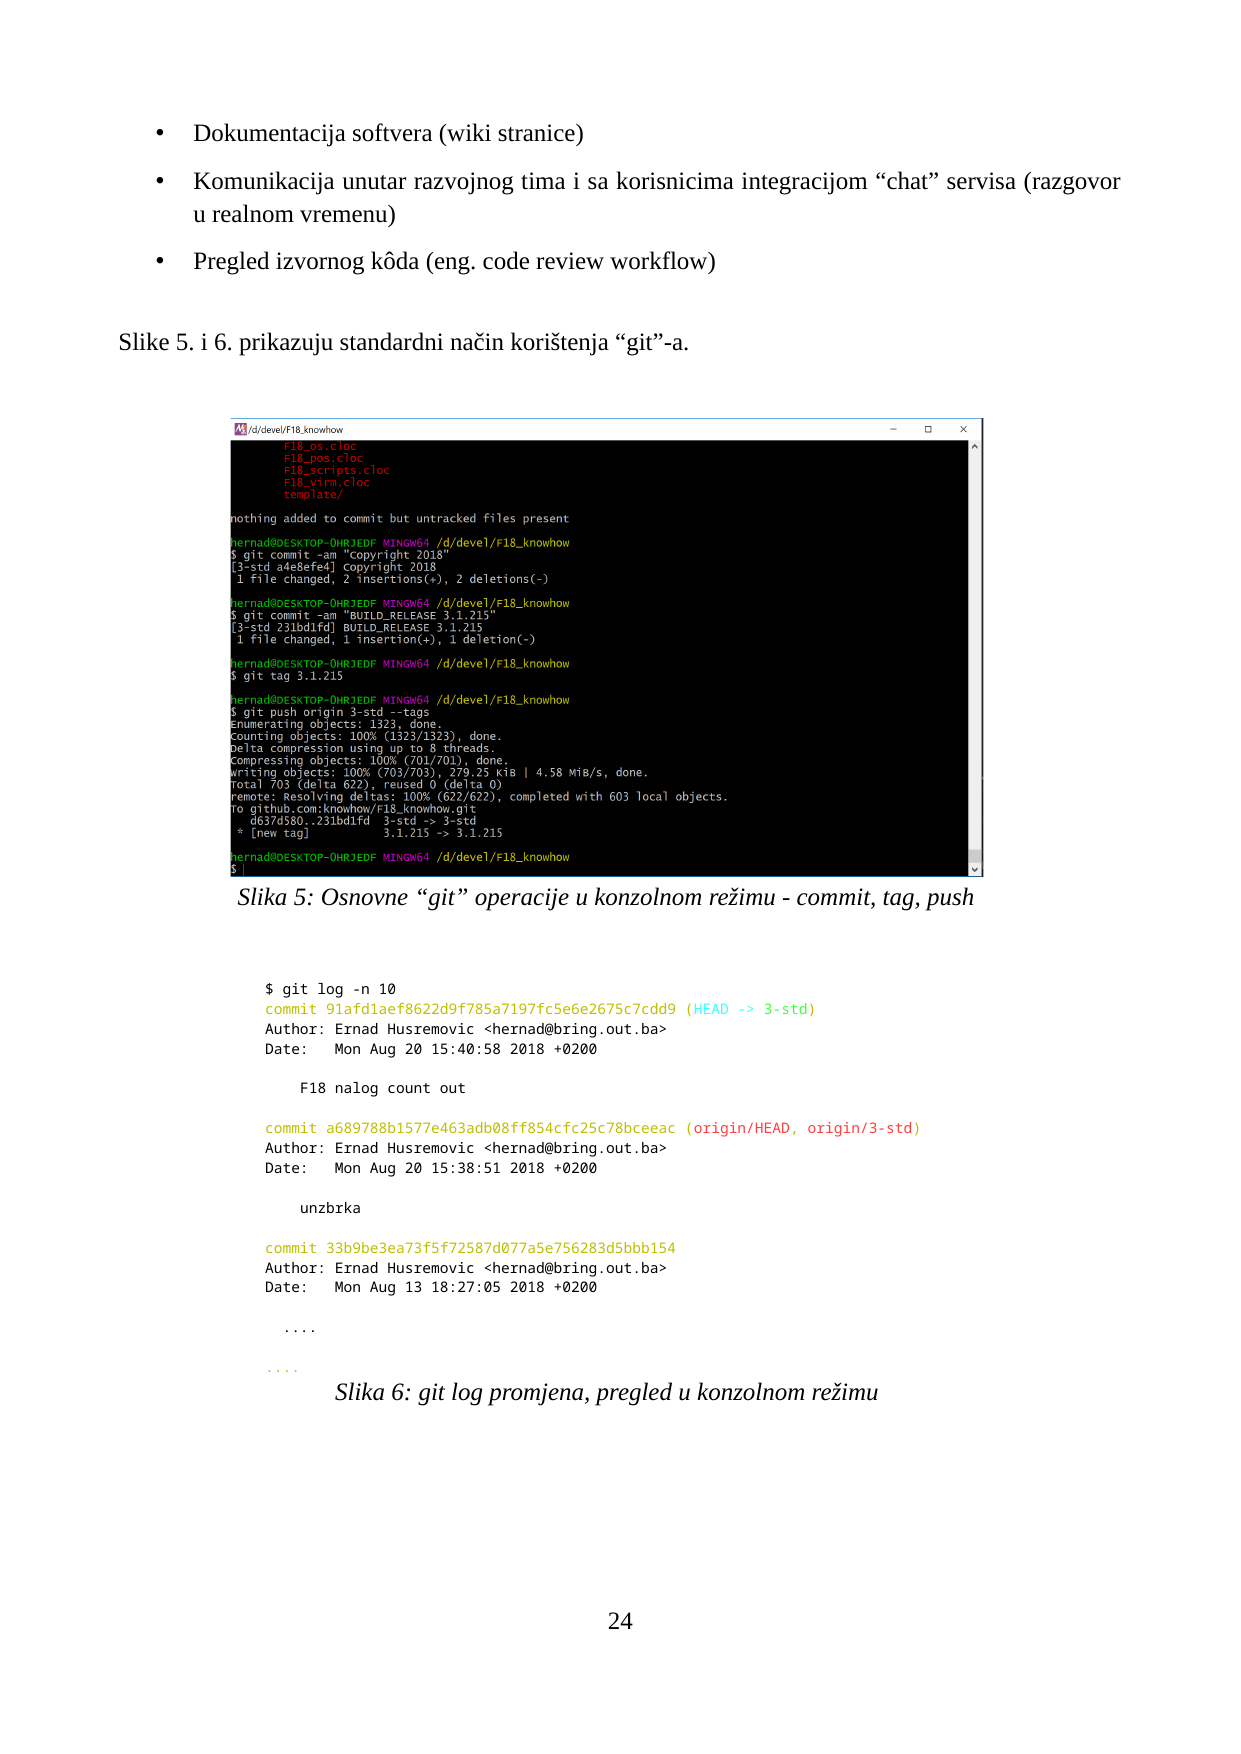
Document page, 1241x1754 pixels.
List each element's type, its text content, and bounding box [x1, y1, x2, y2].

text Slika 5: Osnovne “git” operacije u konzolnom režimu - commit, tag, push [231, 877, 983, 911]
list Dokumentacija softvera (wiki stranice) [156, 118, 1122, 147]
text Slika 6: git log promjena, pregled u konzolnom režimu [254, 991, 962, 1406]
list Pregled izvornog kôda (eng. code review workflow) [156, 246, 1122, 275]
picture [230, 418, 984, 877]
list Komunikacija unutar razvojnog tima i sa korisnicima integracijom “chat” servisa (razgovor u realnom vremenu) [156, 166, 1122, 227]
text Slike 5. i 6. prikazuju standardni način korištenja “git”-a. [118, 294, 1122, 356]
